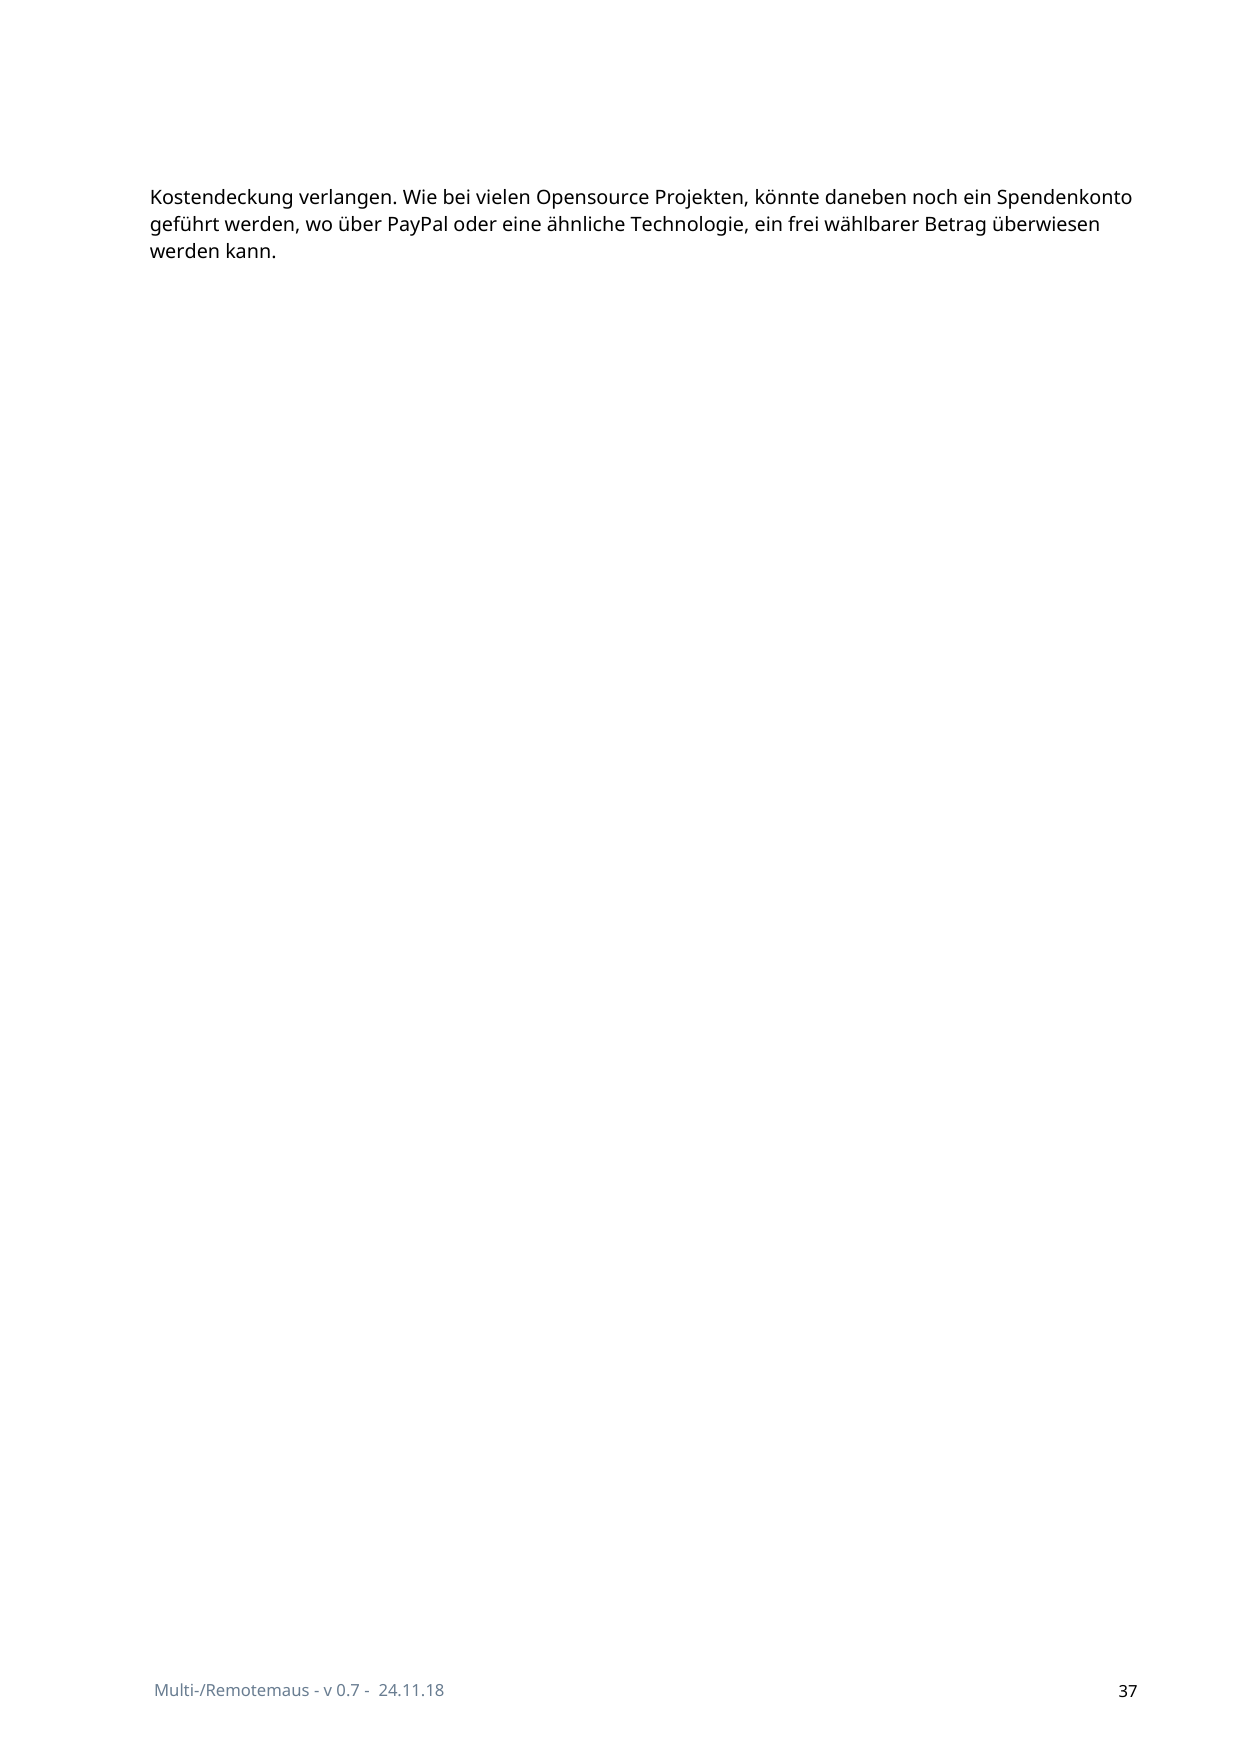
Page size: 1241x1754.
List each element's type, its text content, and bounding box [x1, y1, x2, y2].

text Kostendeckung verlangen. Wie bei vielen Opensource Projekten, könnte daneben noch ein Spendenkonto geführt werden, wo über PayPal oder eine ähnliche Technologie, ein frei wählbarer Betrag überwiesen werden kann. [149, 183, 1136, 264]
